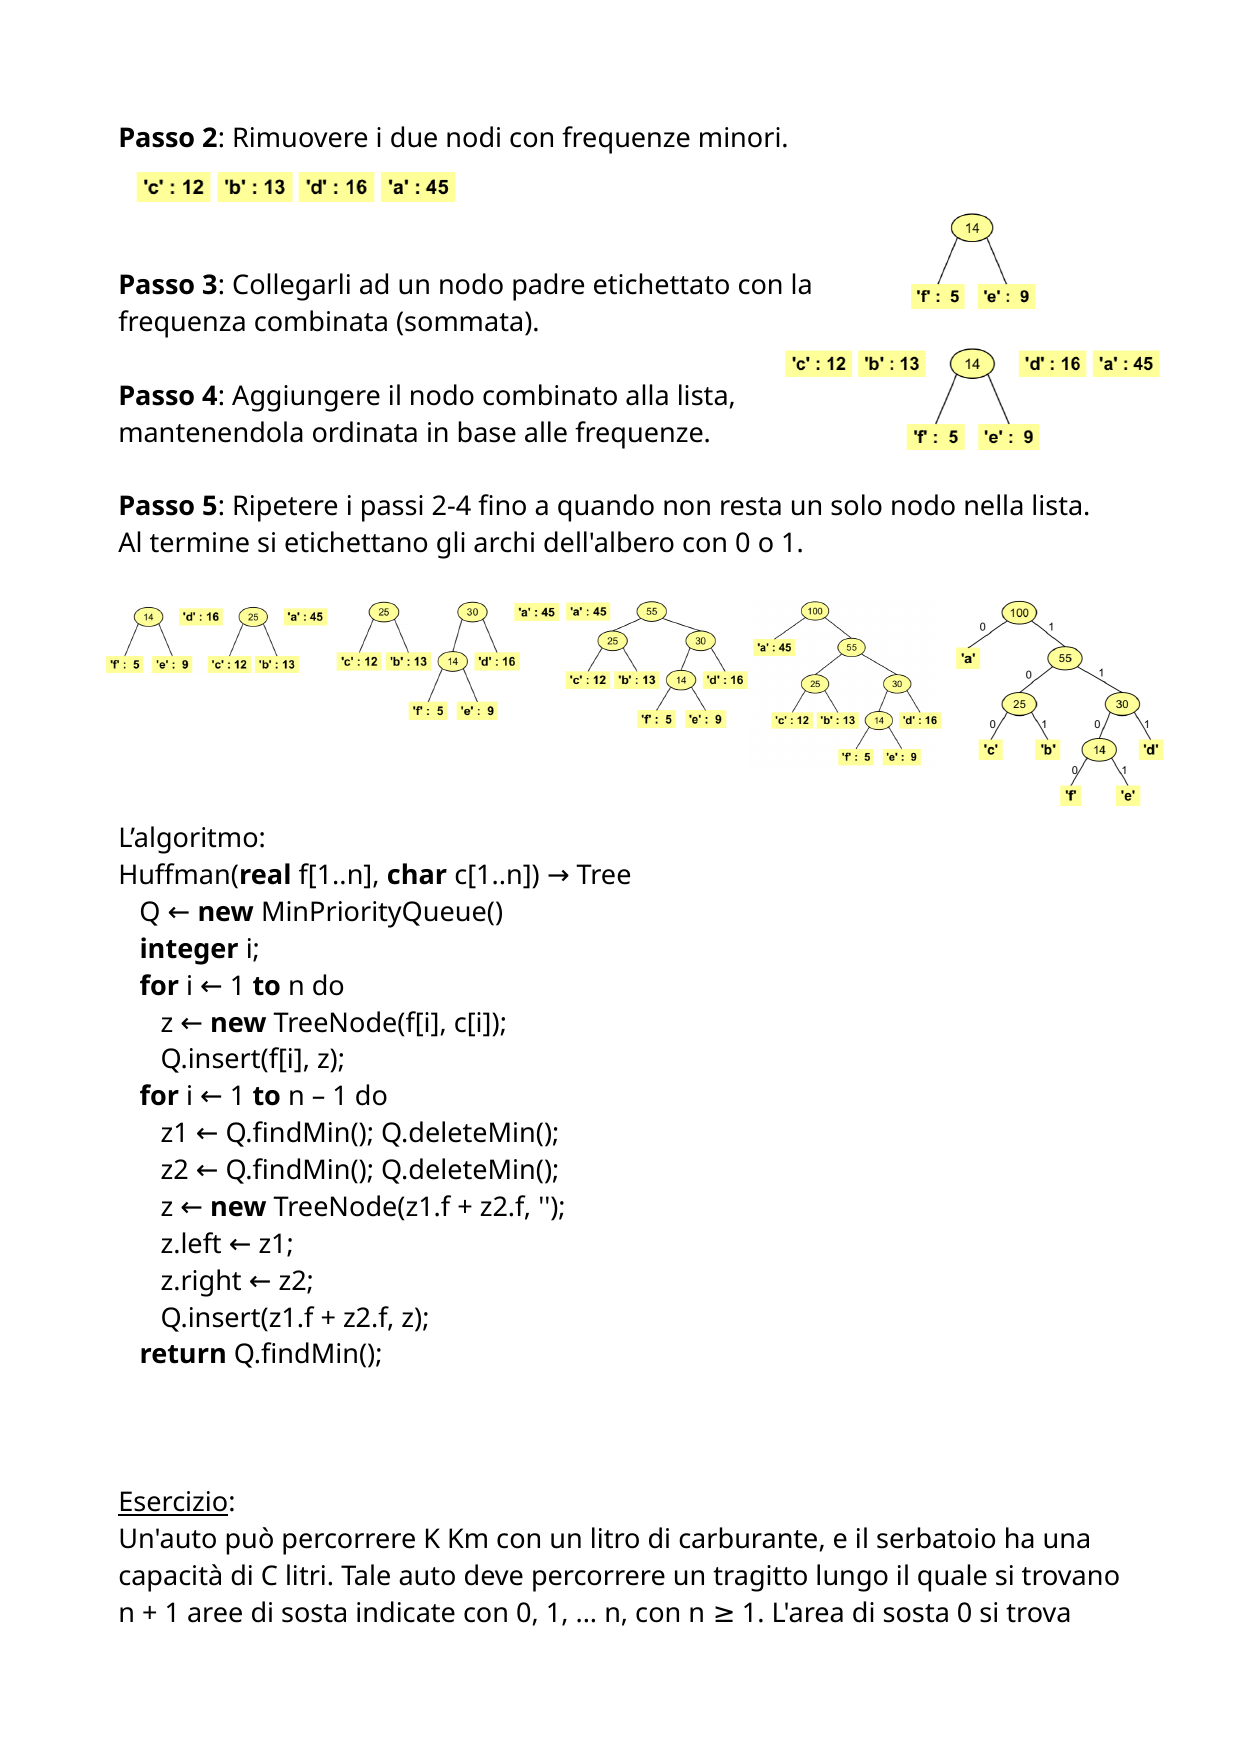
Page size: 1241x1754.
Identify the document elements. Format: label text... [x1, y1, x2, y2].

text return Q.findMin(); [118, 1335, 1122, 1372]
text z.left ← z1; [118, 1224, 1122, 1261]
picture [259, 167, 464, 206]
text Q.insert(z1.f + z2.f, z); [118, 1298, 1122, 1335]
text z ← new TreeNode(f[i], c[i]); [118, 1003, 1122, 1040]
picture [775, 340, 1169, 457]
picture [332, 597, 562, 725]
text L’algoritmo: [118, 819, 1122, 856]
text Esercizio: [118, 1482, 1122, 1519]
text Q ← new MinPriorityQueue() [118, 892, 1122, 929]
text Huffman(real f[1..n], char c[1..n]) → Tree [118, 856, 1122, 892]
text z.right ← z2; [118, 1261, 1122, 1298]
text Q.insert(f[i], z); [118, 1040, 1122, 1077]
text for i ← 1 to n – 1 do [118, 1077, 1122, 1114]
picture [986, 597, 1168, 808]
text integer i; [118, 929, 1122, 966]
text Passo 2: Rimuovere i due nodi con frequenze minori. [118, 118, 1122, 155]
picture [600, 599, 750, 730]
picture [904, 204, 1005, 318]
text Passo 4: Aggiungere il nodo combinato alla lista, mantenendola ordinata in base alle frequenze. [118, 376, 775, 450]
picture [770, 599, 943, 768]
text z ← new TreeNode(z1.f + z2.f, ''); [118, 1187, 1122, 1224]
text for i ← 1 to n do [118, 966, 1122, 1003]
text z2 ← Q.findMin(); Q.deleteMin(); [118, 1151, 1122, 1187]
text Passo 3: Collegarli ad un nodo padre etichettato con la frequenza combinata (sommata). [118, 266, 1122, 339]
picture [108, 604, 329, 676]
text z1 ← Q.findMin(); Q.deleteMin(); [118, 1114, 1122, 1151]
text Passo 5: Ripetere i passi 2-4 fino a quando non resta un solo nodo nella lista. Al termine si etichettano gli archi dell'albero con 0 o 1. [118, 487, 1122, 561]
text Un'auto può percorrere K Km con un litro di carburante, e il serbatoio ha una capacità di C litri. Tale auto deve percorrere un tragitto lungo il quale si trovano n + 1 aree di sosta indicate con 0, 1, ... n, con n ≥ 1. L'area di sosta 0 si trova [118, 1519, 1122, 1630]
